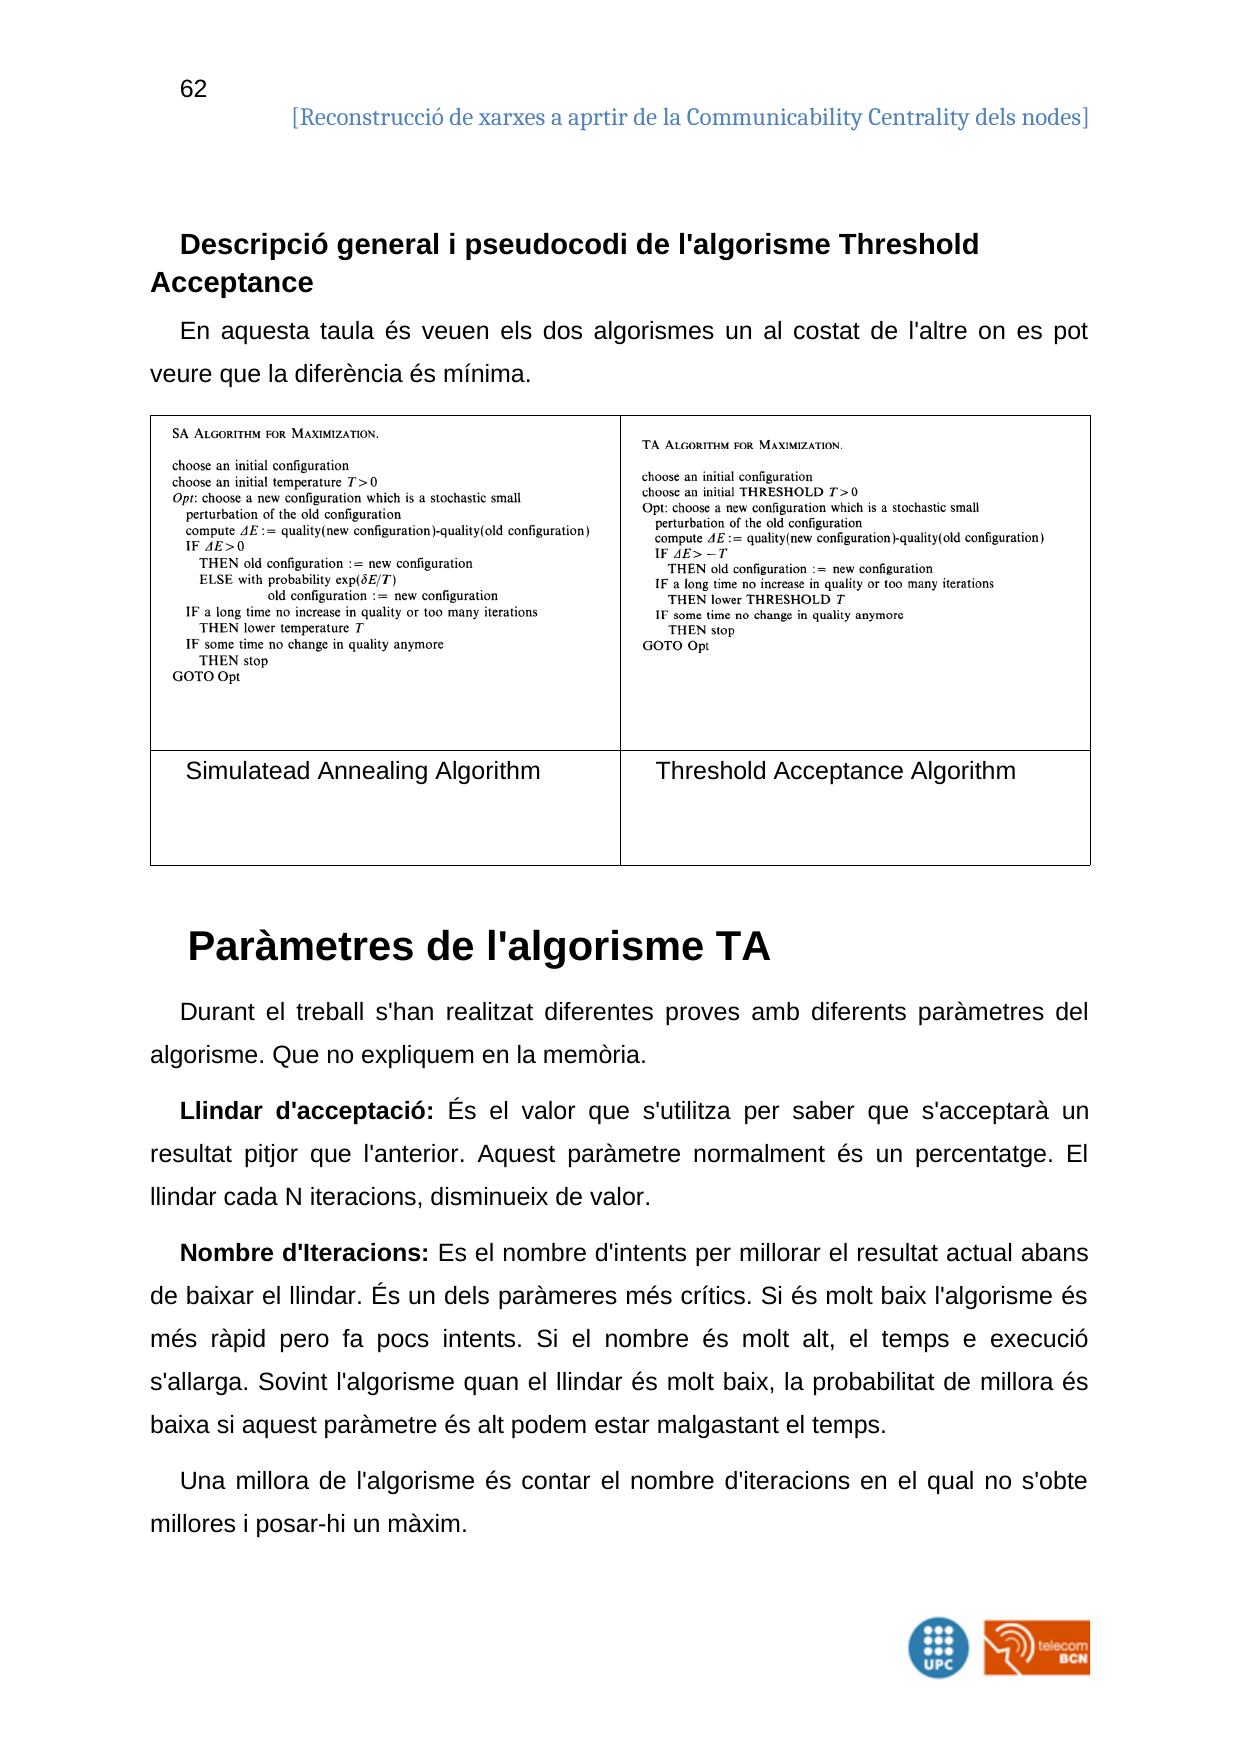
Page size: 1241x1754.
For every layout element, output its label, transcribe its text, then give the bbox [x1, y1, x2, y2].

text Durant el treball s'han realitzat diferentes proves amb diferents paràmetres del algorisme. Que no expliquem en la memòria. [150, 997, 1090, 1069]
text En aquesta taula és veuen els dos algorismes un al costat de l'altre on es pot veure que la diferència és mínima. [150, 316, 1090, 388]
text Nombre d'Iteracions: Es el nombre d'intents per millorar el resultat actual abans de baixar el llindar. És un dels paràmeres més crítics. Si és molt baix l'algorisme és més ràpid pero fa pocs intents. Si el nombre és molt alt, el temps e execució s'allarga. Sovint l'algorisme quan el llindar és molt baix, la probabilitat de millora és baixa si aquest paràmetre és alt podem estar malgastant el temps. [150, 1237, 1090, 1439]
picture [155, 420, 615, 691]
picture [625, 420, 1085, 671]
subtitle Descripció general i pseudocodi de l'algorisme Threshold Acceptance [150, 227, 1090, 299]
subtitle Paràmetres de l'algorisme TA [187, 921, 1090, 969]
table_cell Simulatead Annealing Algorithm [151, 751, 620, 865]
text Llindar d'acceptació: És el valor que s'utilitza per saber que s'acceptarà un resultat pitjor que l'anterior. Aquest paràmetre normalment és un percentatge. El llindar cada N iteracions, disminueix de valor. [150, 1096, 1090, 1211]
picture [904, 1614, 1091, 1681]
table_header [621, 416, 1090, 750]
text Una millora de l'algorisme és contar el nombre d'iteracions en el qual no s'obte millores i posar-hi un màxim. [150, 1466, 1090, 1537]
table_cell Threshold Acceptance Algorithm [621, 751, 1090, 865]
table_header [151, 416, 620, 750]
